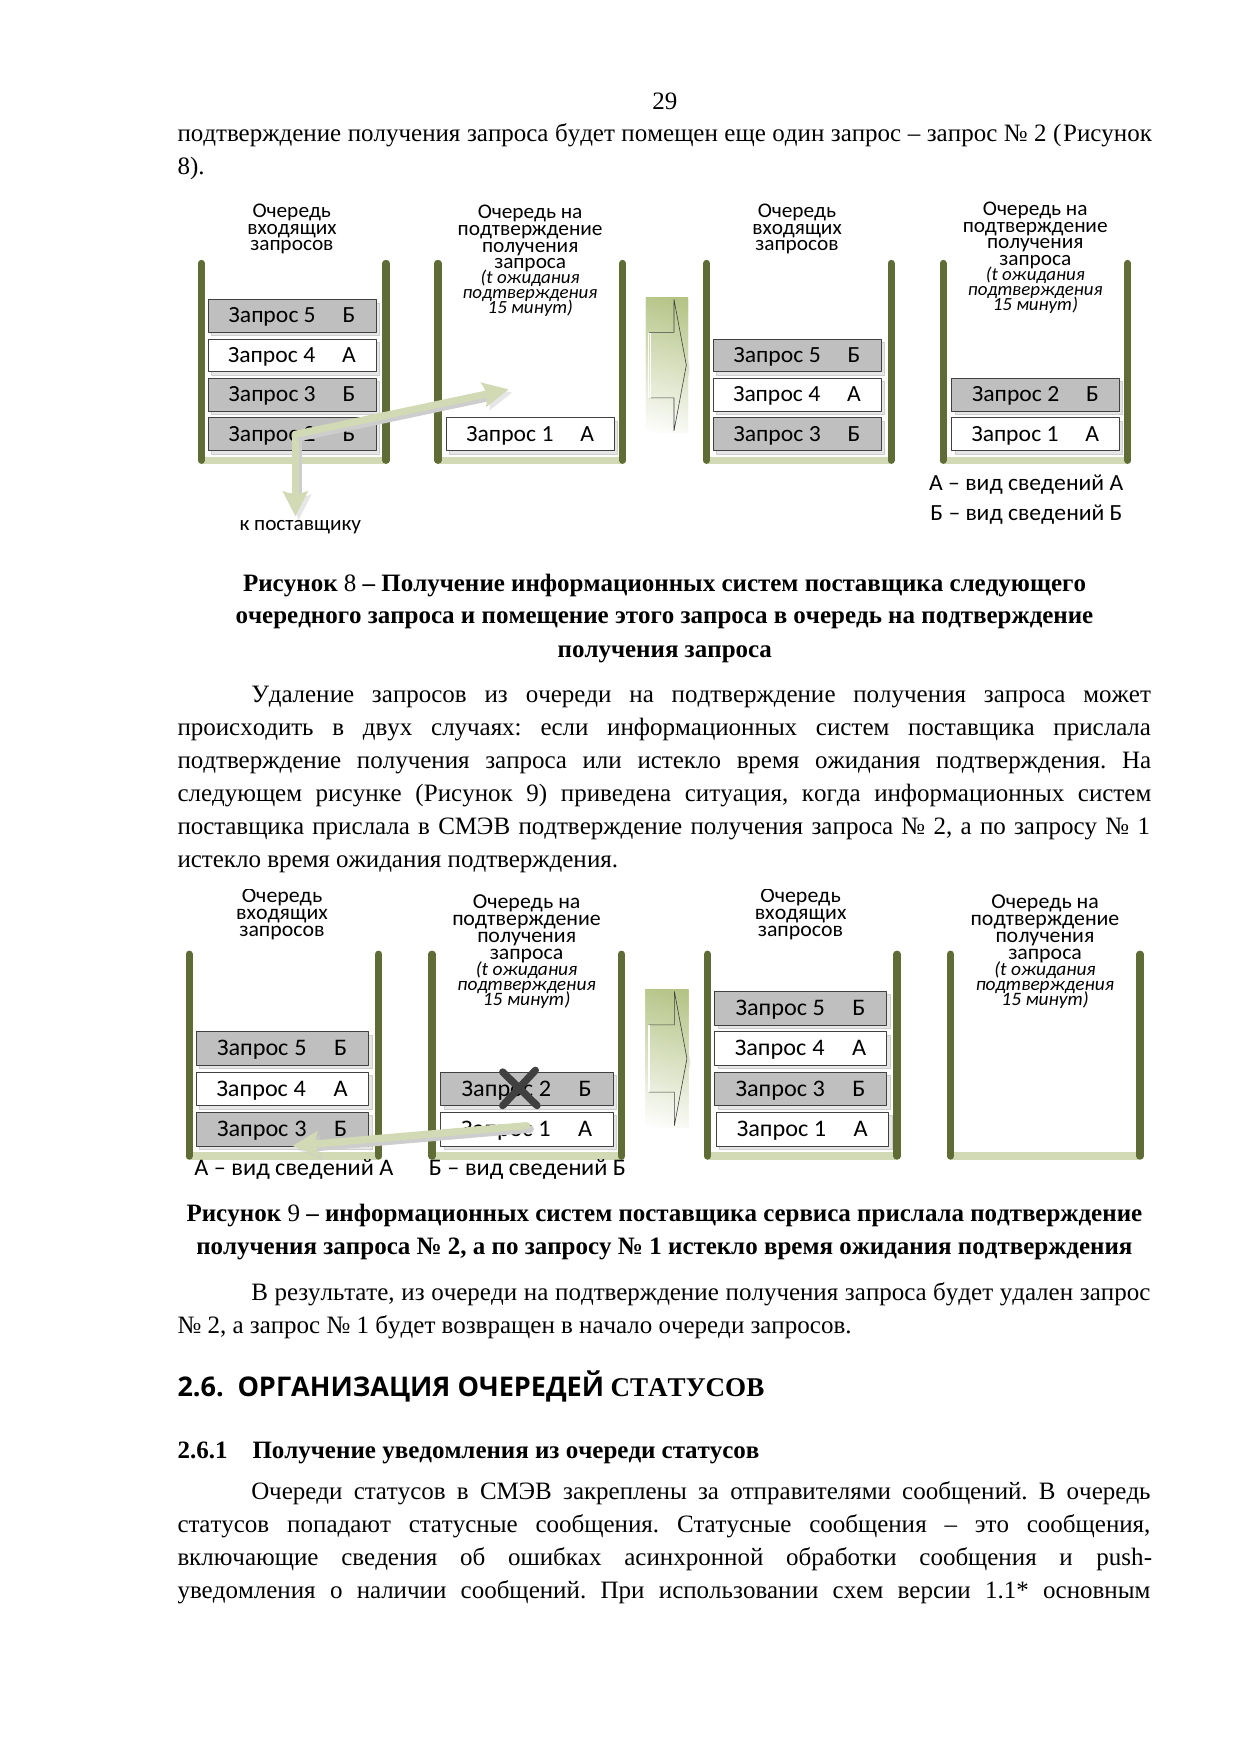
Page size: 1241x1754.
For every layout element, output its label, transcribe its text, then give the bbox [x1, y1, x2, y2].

text Рисунок 8 – Получение информационных систем поставщика следующего очередного запроса и помещение этого запроса в очередь на подтверждение получения запроса [177, 568, 1152, 662]
subtitle Организация очередей статусов [177, 1368, 1152, 1405]
text Очереди статусов в СМЭВ закреплены за отправителями сообщений. В очередь статусов попадают статусные сообщения. Статусные сообщения – это сообщения, включающие сведения об ошибках асинхронной обработки сообщения и push-уведомления о наличии сообщений. При использовании схем версии 1.1* основным [177, 1476, 1152, 1604]
text Рисунок 9 – информационных систем поставщика сервиса прислала подтверждение получения запроса № 2, а по запросу № 1 истекло время ожидания подтверждения [177, 1198, 1152, 1260]
subtitle Получение уведомления из очереди статусов [177, 1435, 1152, 1464]
text подтверждение получения запроса будет помещен еще один запрос – запрос № 2 (Рисунок 8). [177, 118, 1152, 180]
text В результате, из очереди на подтверждение получения запроса будет удален запрос № 2, а запрос № 1 будет возвращен в начало очереди запросов. [177, 1277, 1152, 1338]
text Удаление запросов из очереди на подтверждение получения запроса может происходить в двух случаях: если информационных систем поставщика прислала подтверждение получения запроса или истекло время ожидания подтверждения. На следующем рисунке (Рисунок 999) приведена ситуация, когда информационных систем поставщика прислала в СМЭВ подтверждение получения запроса № 2, а по запросу № 1 истекло время ожидания подтверждения. [177, 679, 1152, 873]
